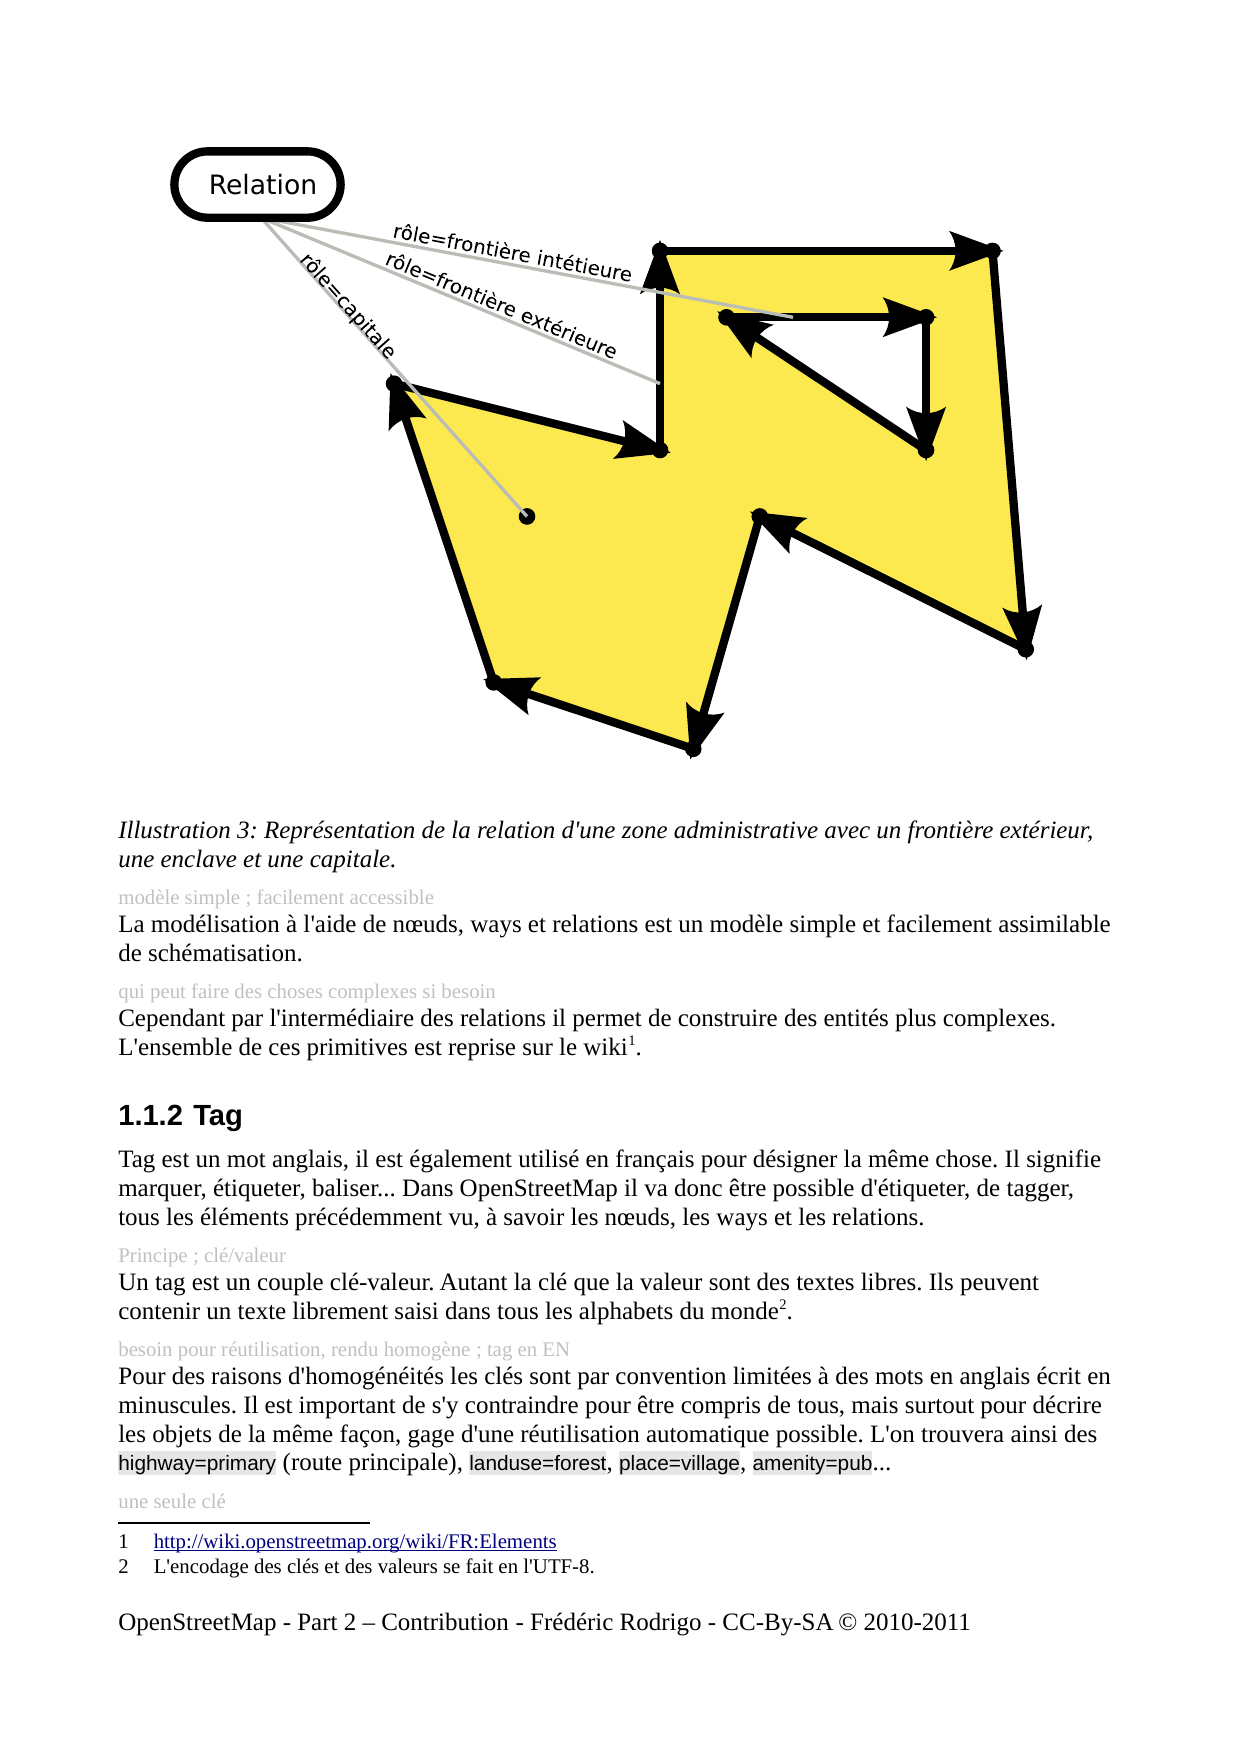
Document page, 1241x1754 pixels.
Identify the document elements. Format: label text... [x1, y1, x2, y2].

text Principe ; clé/valeur [118, 1243, 1122, 1267]
text Tag est un mot anglais, il est également utilisé en français pour désigner la même chose. Il signifie marquer, étiqueter, baliser... Dans OpenStreetMap il va donc être possible d'étiqueter, de tagger, tous les éléments précédemment vu, à savoir les nœuds, les ways et les relations. [118, 1144, 1122, 1231]
subtitle Tag [118, 1098, 1122, 1132]
text Illustration 3: Représentation de la relation d'une zone administrative avec un frontière extérieur, une enclave et une capitale. [118, 131, 1102, 873]
text qui peut faire des choses complexes si besoin [118, 979, 1122, 1003]
text besoin pour réutilisation, rendu homogène ; tag en EN [118, 1337, 1122, 1361]
text Pour des raisons d'homogénéités les clés sont par convention limitées à des mots en anglais écrit en minuscules. Il est important de s'y contraindre pour être compris de tous, mais surtout pour décrire les objets de la même façon, gage d'une réutilisation automatique possible. L'on trouvera ainsi des highway=primary (route principale), landuse=forest, place=village, amenity=pub... [118, 1361, 1122, 1476]
text http://wiki.openstreetmap.org/wiki/FR:Elements [118, 1529, 1122, 1553]
text La modélisation à l'aide de nœuds, ways et relations est un modèle simple et facilement assimilable de schématisation. [118, 909, 1122, 967]
text Un tag est un couple clé-valeur. Autant la clé que la valeur sont des textes libres. Ils peuvent contenir un texte librement saisi dans tous les alphabets du monde. [118, 1267, 1122, 1325]
text Cependant par l'intermédiaire des relations il permet de construire des entités plus complexes. L'ensemble de ces primitives est reprise sur le wiki. [118, 1003, 1122, 1061]
text une seule clé [118, 1489, 1122, 1513]
text modèle simple ; facilement accessible [118, 885, 1122, 909]
text L'encodage des clés et des valeurs se fait en l'UTF-8. [118, 1553, 1122, 1578]
